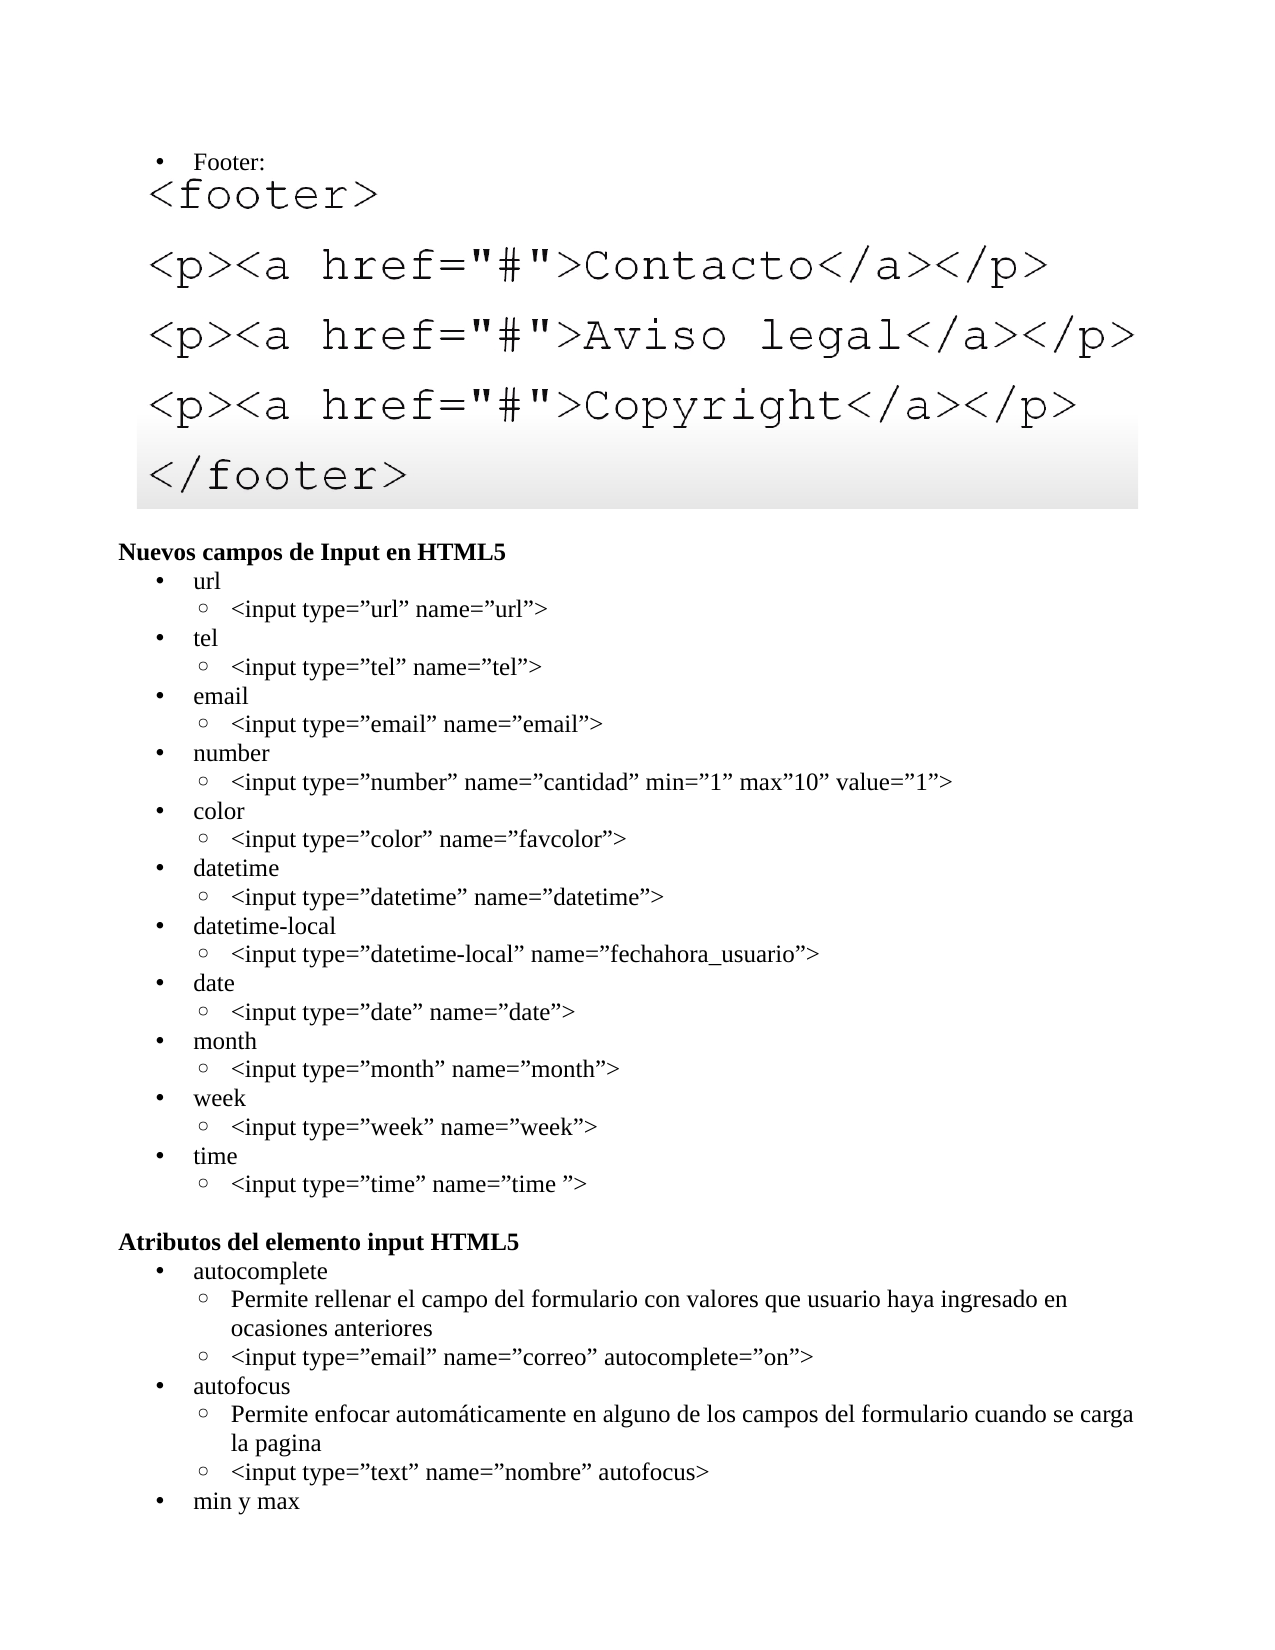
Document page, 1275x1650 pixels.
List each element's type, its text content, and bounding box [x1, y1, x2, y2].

list <input type=”date” name=”date”> [193, 997, 1157, 1026]
list number [156, 738, 1157, 767]
list <input type=”email” name=”correo” autocomplete=”on”> [193, 1342, 1157, 1371]
list Permite enfocar automáticamente en alguno de los campos del formulario cuando se carga la pagina [193, 1399, 1157, 1457]
list <input type=”time” name=”time ”> [193, 1169, 1157, 1198]
list <input type=”color” name=”favcolor”> [193, 824, 1157, 853]
list email [156, 681, 1157, 709]
list autofocus [156, 1371, 1157, 1399]
list <input type=”month” name=”month”> [193, 1054, 1157, 1083]
list <input type=”url” name=”url”> [193, 594, 1157, 623]
list datetime-local [156, 911, 1157, 939]
list url [156, 566, 1157, 594]
text Nuevos campos de Input en HTML5 [118, 537, 1157, 566]
list <input type=”week” name=”week”> [193, 1112, 1157, 1141]
list Footer: [156, 147, 1157, 176]
list time [156, 1141, 1157, 1169]
list <input type=”datetime-local” name=”fechahora_usuario”> [193, 939, 1157, 968]
list date [156, 968, 1157, 997]
list month [156, 1026, 1157, 1054]
list week [156, 1083, 1157, 1112]
list <input type=”datetime” name=”datetime”> [193, 882, 1157, 911]
list Permite rellenar el campo del formulario con valores que usuario haya ingresado en ocasiones anteriores [193, 1284, 1157, 1342]
list <input type=”tel” name=”tel”> [193, 652, 1157, 681]
list tel [156, 623, 1157, 652]
list color [156, 796, 1157, 824]
text Atributos del elemento input HTML5 [118, 1227, 1157, 1256]
list <input type=”number” name=”cantidad” min=”1” max”10” value=”1”> [193, 767, 1157, 796]
list min y max [156, 1486, 1157, 1514]
list datetime [156, 853, 1157, 882]
list autocomplete [156, 1256, 1157, 1284]
picture [136, 175, 1139, 509]
list <input type=”email” name=”email”> [193, 709, 1157, 738]
list <input type=”text” name=”nombre” autofocus> [193, 1457, 1157, 1486]
